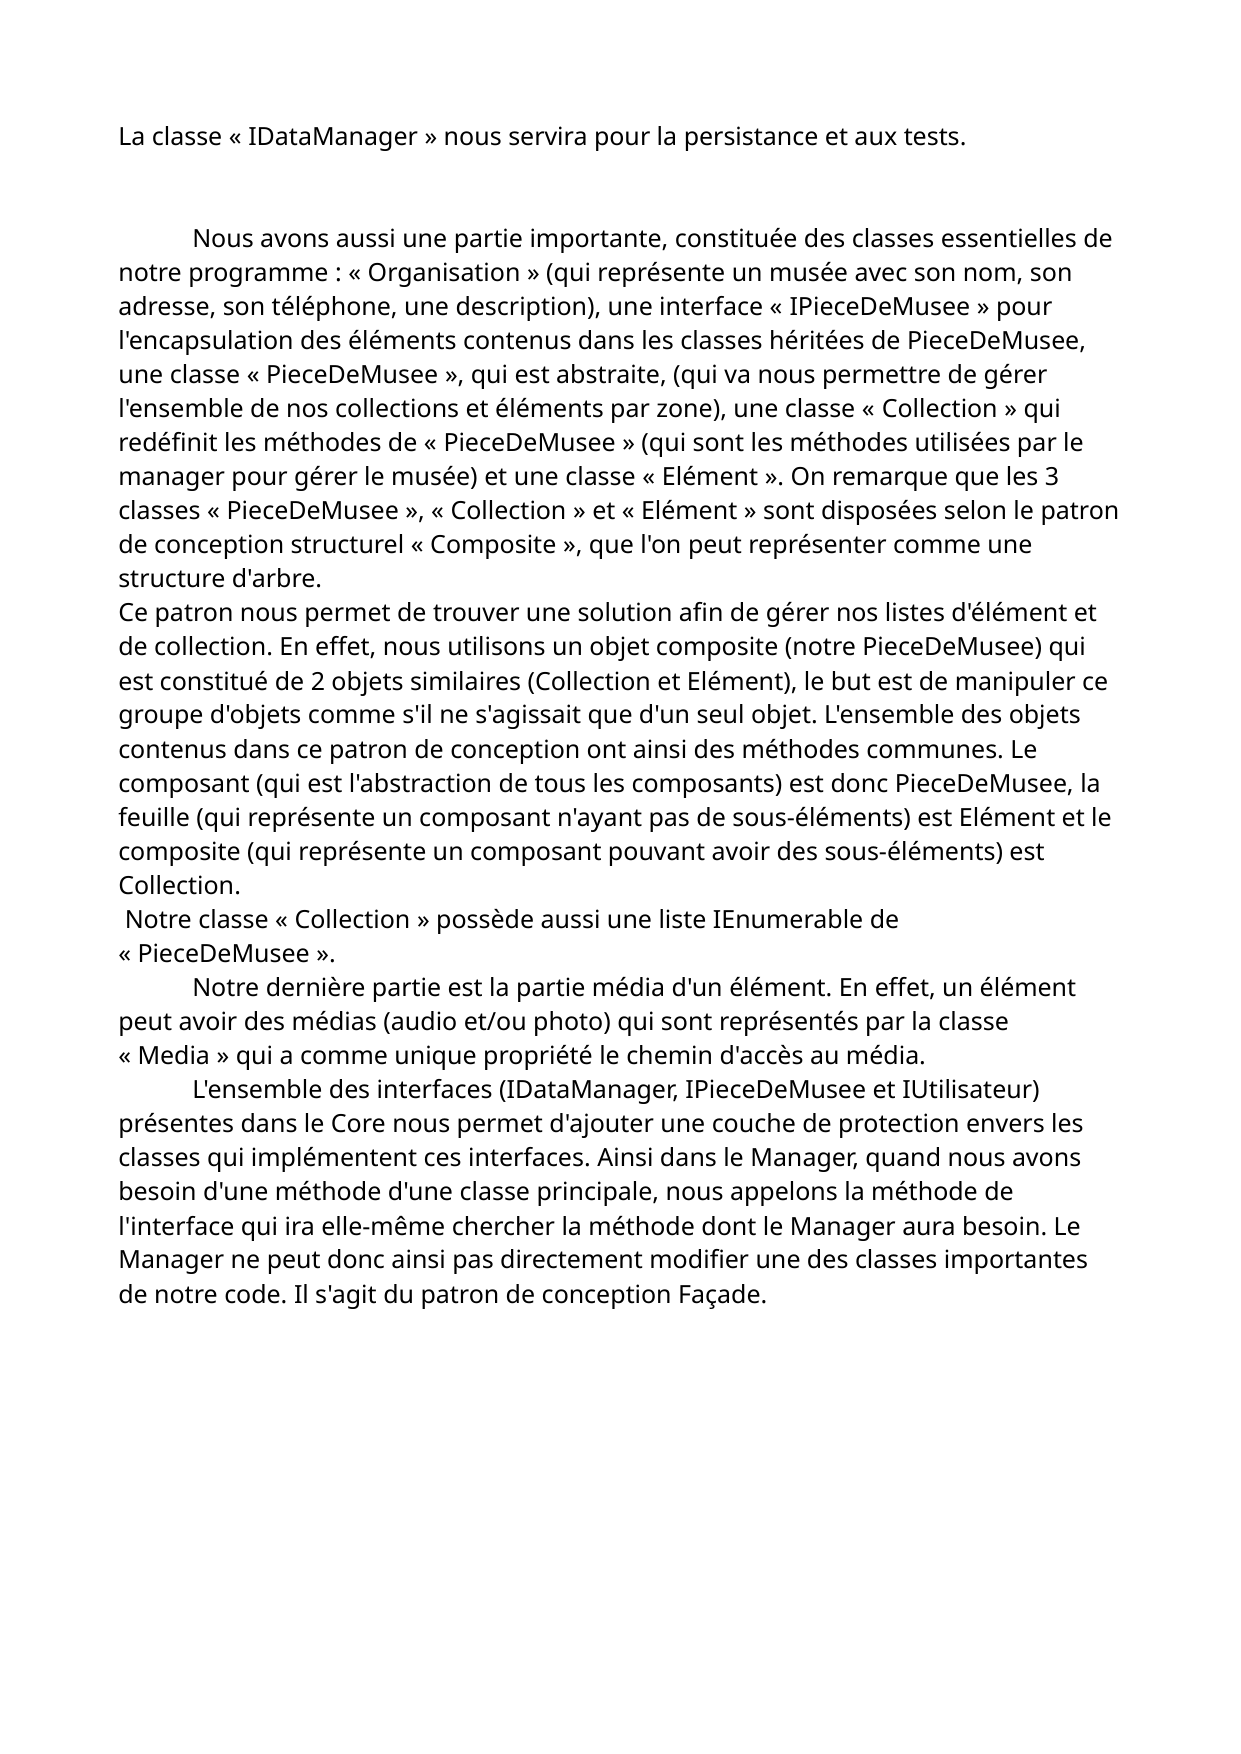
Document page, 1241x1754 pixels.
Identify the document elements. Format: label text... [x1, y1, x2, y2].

text Notre dernière partie est la partie média d'un élément. En effet, un élément peut avoir des médias (audio et/ou photo) qui sont représentés par la classe « Media » qui a comme unique propriété le chemin d'accès au média. [118, 970, 1122, 1072]
text Nous avons aussi une partie importante, constituée des classes essentielles de notre programme : « Organisation » (qui représente un musée avec son nom, son adresse, son téléphone, une description), une interface « IPieceDeMusee » pour l'encapsulation des éléments contenus dans les classes héritées de PieceDeMusee, une classe « PieceDeMusee », qui est abstraite, (qui va nous permettre de gérer l'ensemble de nos collections et éléments par zone), une classe « Collection » qui redéfinit les méthodes de « PieceDeMusee » (qui sont les méthodes utilisées par le manager pour gérer le musée) et une classe « Elément ». On remarque que les 3 classes « PieceDeMusee », « Collection » et « Elément » sont disposées selon le patron de conception structurel « Composite », que l'on peut représenter comme une structure d'arbre. [118, 220, 1122, 595]
text Notre classe « Collection » possède aussi une liste IEnumerable de « PieceDeMusee ». [118, 902, 1122, 970]
text Ce patron nous permet de trouver une solution afin de gérer nos listes d'élément et de collection. En effet, nous utilisons un objet composite (notre PieceDeMusee) qui est constitué de 2 objets similaires (Collection et Elément), le but est de manipuler ce groupe d'objets comme s'il ne s'agissait que d'un seul objet. L'ensemble des objets contenus dans ce patron de conception ont ainsi des méthodes communes. Le composant (qui est l'abstraction de tous les composants) est donc PieceDeMusee, la feuille (qui représente un composant n'ayant pas de sous-éléments) est Elément et le composite (qui représente un composant pouvant avoir des sous-éléments) est Collection. [118, 595, 1122, 902]
text La classe « IDataManager » nous servira pour la persistance et aux tests. [118, 118, 1122, 152]
text L'ensemble des interfaces (IDataManager, IPieceDeMusee et IUtilisateur) présentes dans le Core nous permet d'ajouter une couche de protection envers les classes qui implémentent ces interfaces. Ainsi dans le Manager, quand nous avons besoin d'une méthode d'une classe principale, nous appelons la méthode de l'interface qui ira elle-même chercher la méthode dont le Manager aura besoin. Le Manager ne peut donc ainsi pas directement modifier une des classes importantes de notre code. Il s'agit du patron de conception Façade. [118, 1072, 1122, 1310]
